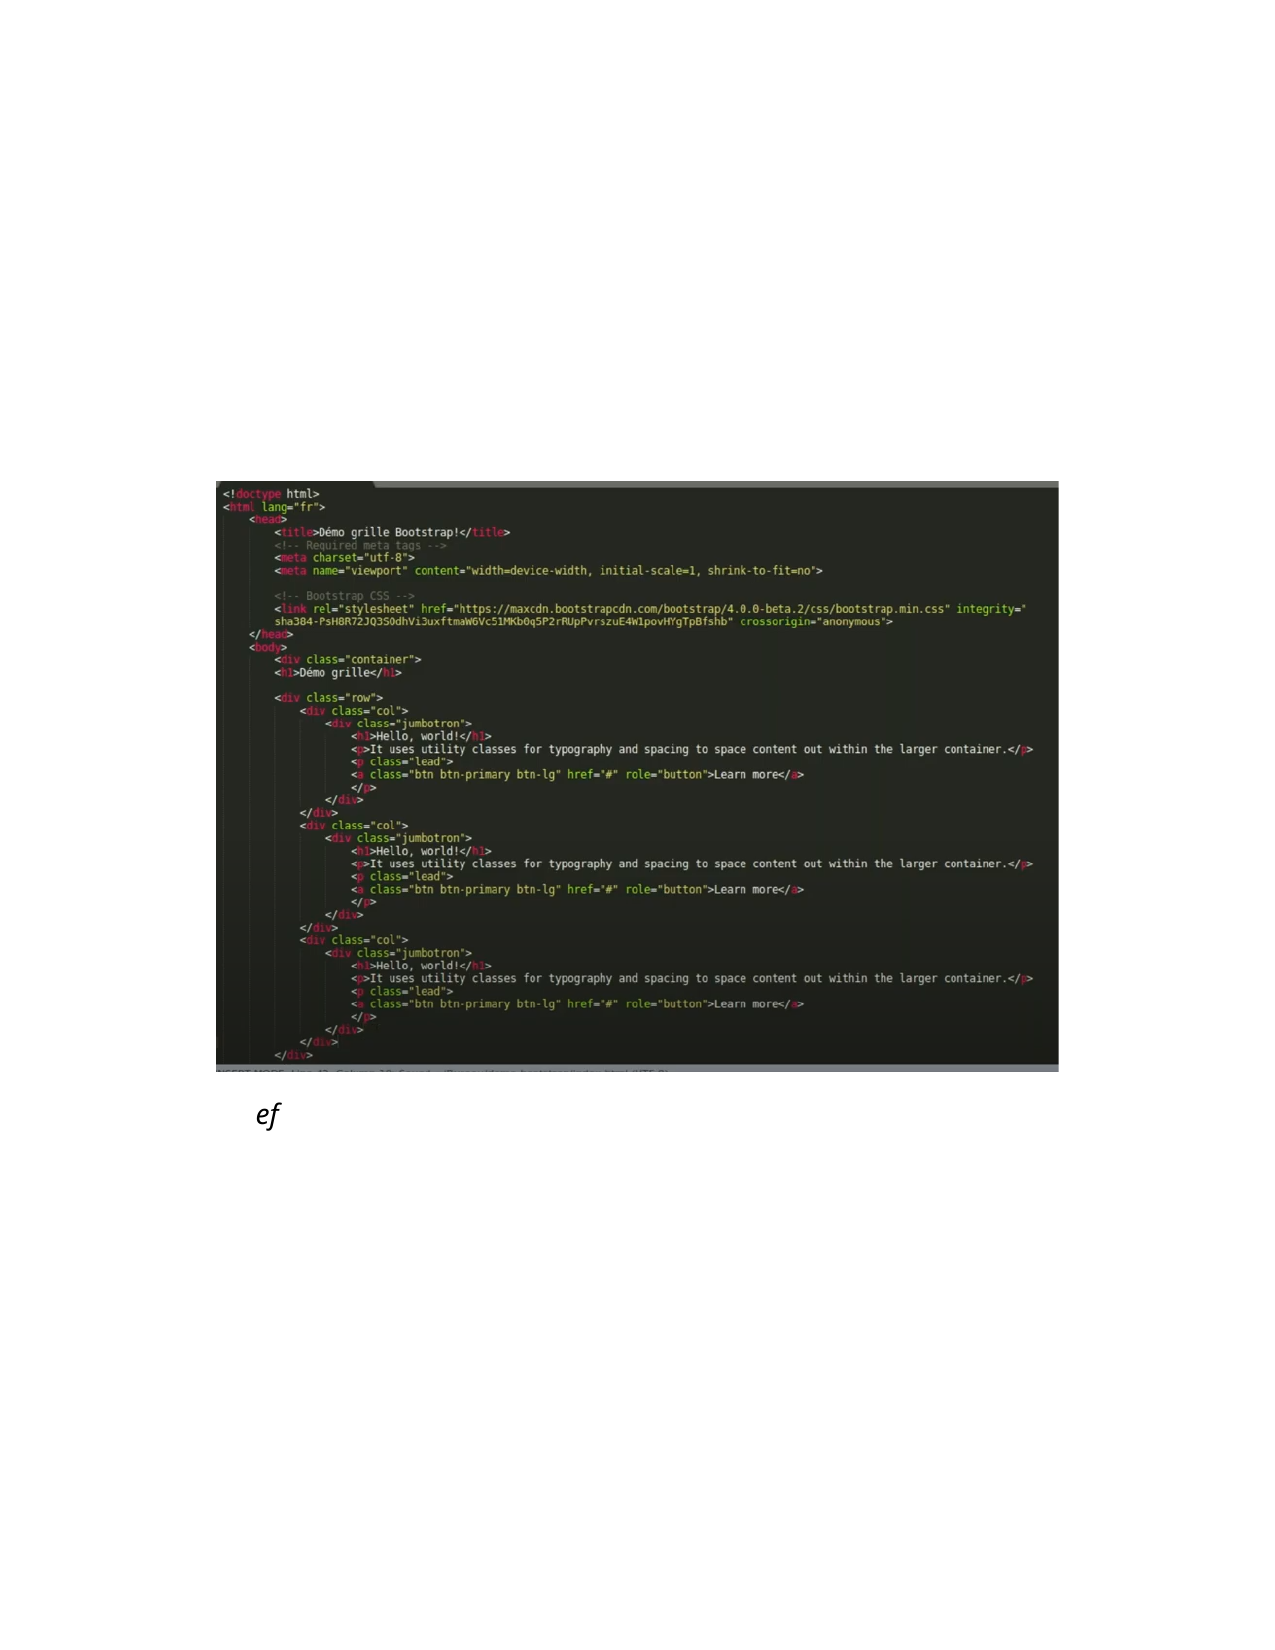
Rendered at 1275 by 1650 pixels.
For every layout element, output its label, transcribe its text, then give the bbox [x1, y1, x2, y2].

picture [216, 481, 1059, 1072]
text ef [255, 481, 1098, 1132]
